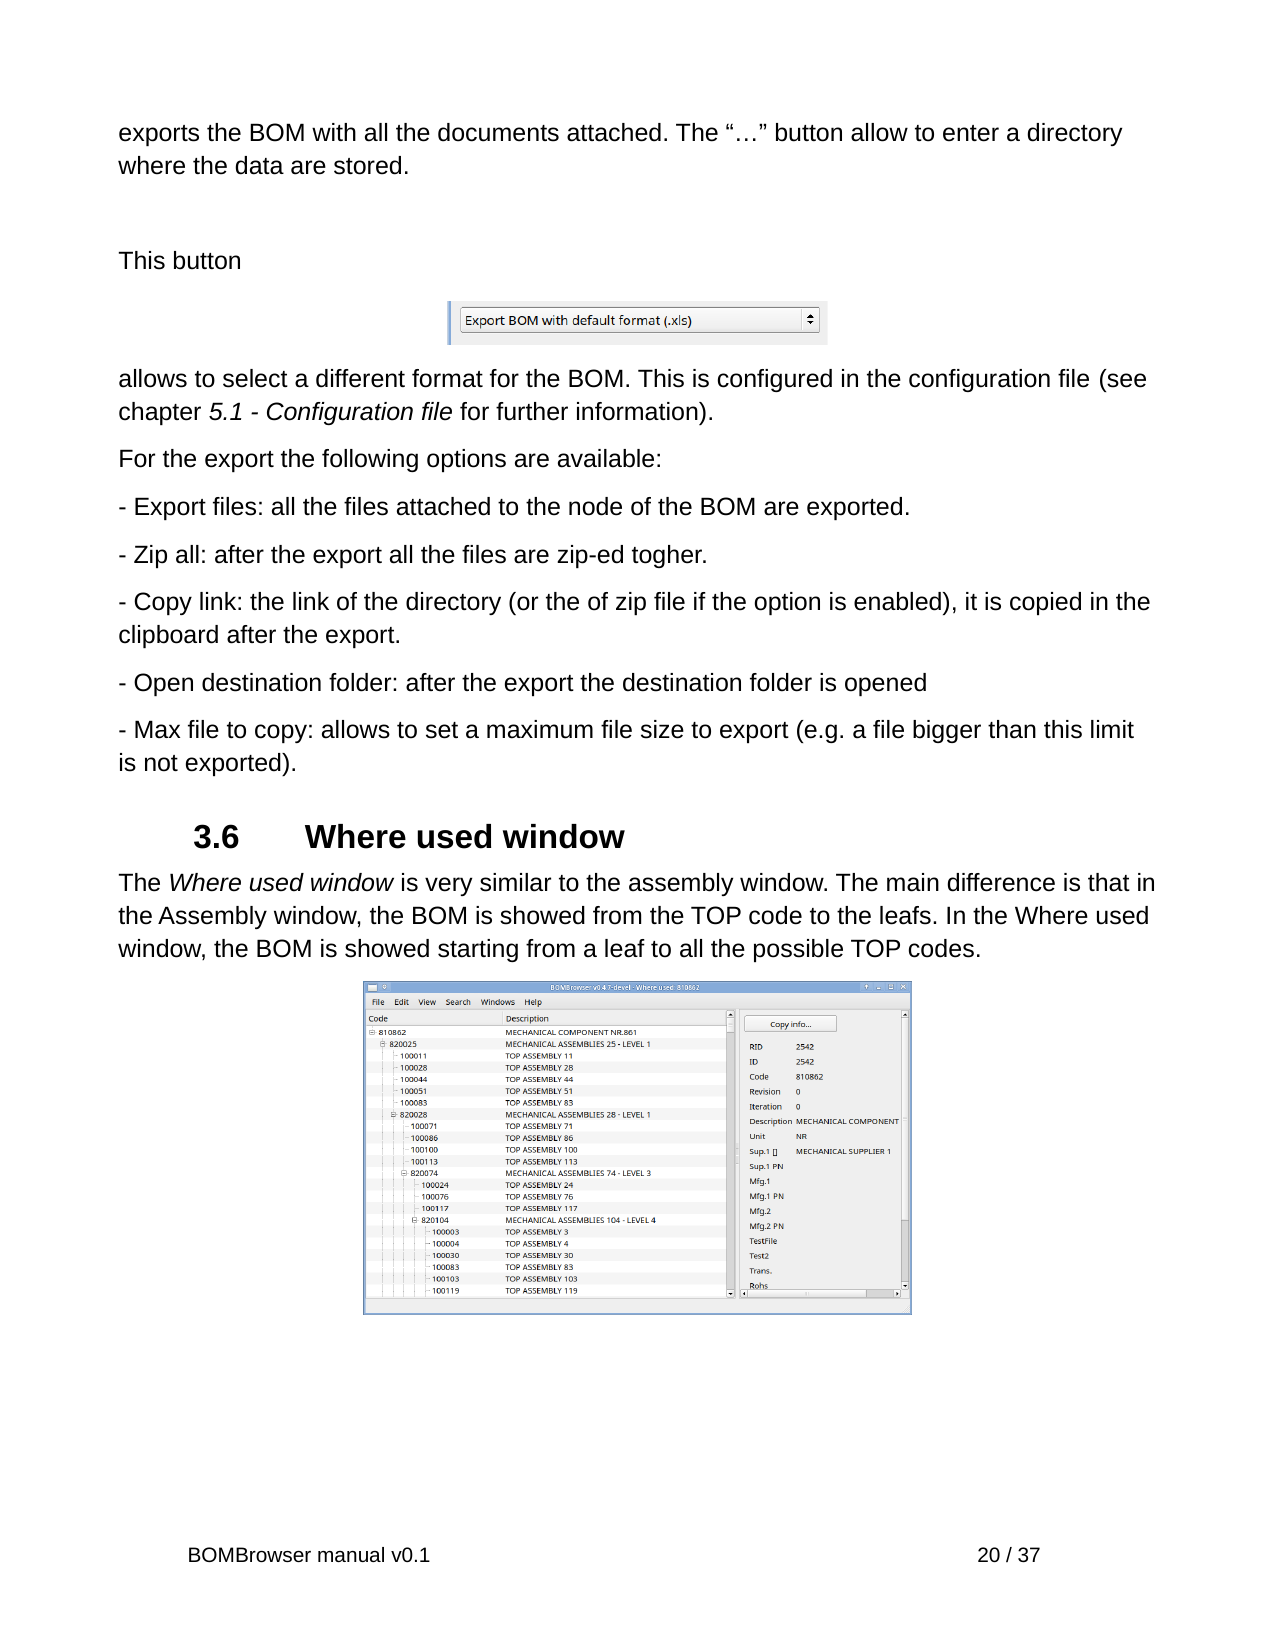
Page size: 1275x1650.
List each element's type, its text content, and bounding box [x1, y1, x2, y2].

text allows to select a different format for the BOM. This is configured in the configuration file (see chapter 5.1 - Configuration file for further information). [118, 364, 1157, 426]
text - Zip all: after the export all the files are zip-ed togher. [118, 539, 1157, 568]
text - Export files: all the files attached to the node of the BOM are exported. [118, 492, 1157, 521]
text The Where used window is very similar to the assembly window. The main difference is that in the Assembly window, the BOM is showed from the TOP code to the leafs. In the Where used window, the BOM is showed starting from a leaf to all the possible TOP codes. [118, 868, 1157, 963]
text This button [118, 246, 1157, 275]
picture [363, 981, 912, 1315]
text For the export the following options are available: [118, 444, 1157, 473]
text - Copy link: the link of the directory (or the of zip file if the option is enabled), it is copied in the clipboard after the export. [118, 587, 1157, 649]
subtitle Where used window [193, 817, 1157, 855]
text - Max file to copy: allows to set a maximum file size to export (e.g. a file bigger than this limit is not exported). [118, 715, 1157, 777]
picture [447, 301, 828, 345]
text - Open destination folder: after the export the destination folder is opened [118, 668, 1157, 697]
text exports the BOM with all the documents attached. The “…” button allow to enter a directory where the data are stored. [118, 118, 1157, 180]
